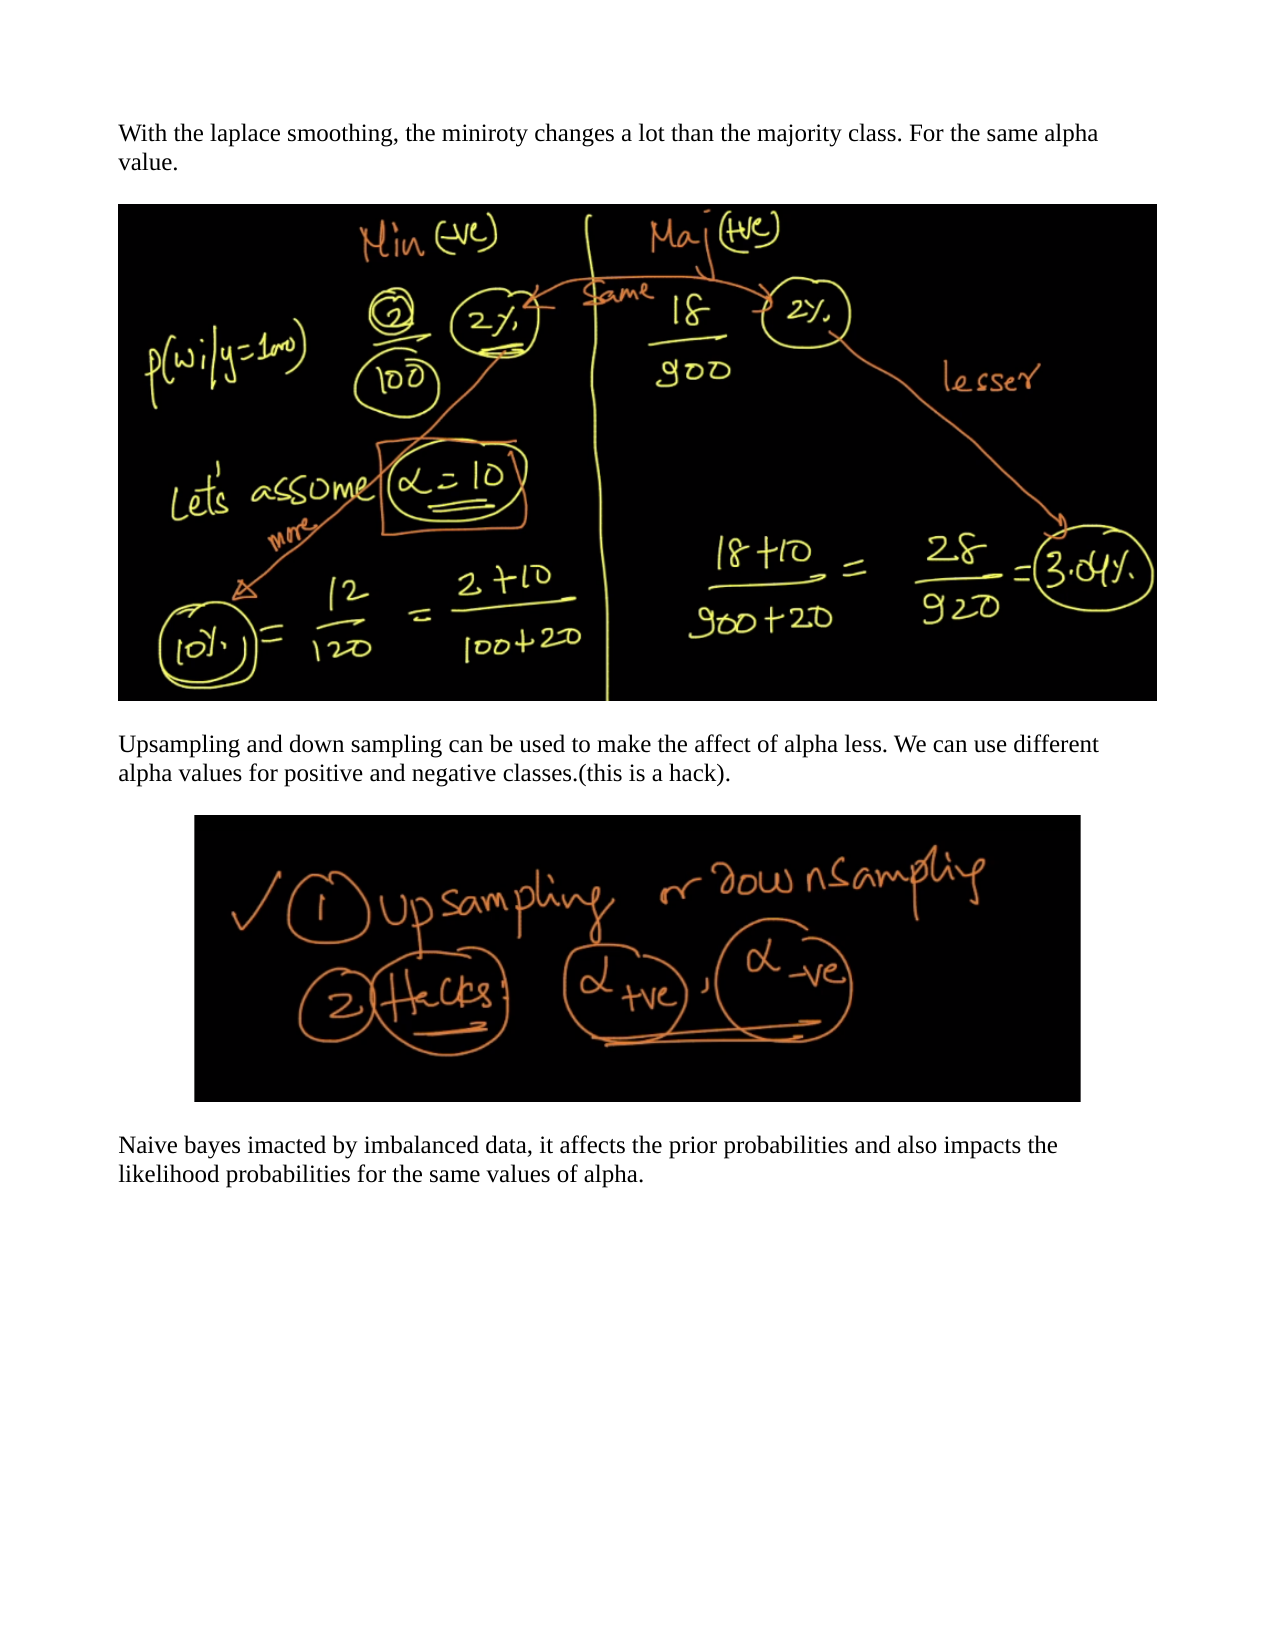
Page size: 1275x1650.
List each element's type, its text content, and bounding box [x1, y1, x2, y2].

picture [118, 204, 1157, 701]
text Upsampling and down sampling can be used to make the affect of alpha less. We can use different alpha values for positive and negative classes.(this is a hack). [118, 729, 1157, 787]
picture [194, 815, 1081, 1102]
text With the laplace smoothing, the miniroty changes a lot than the majority class. For the same alpha value. [118, 118, 1157, 176]
text Naive bayes imacted by imbalanced data, it affects the prior probabilities and also impacts the likelihood probabilities for the same values of alpha. [118, 1131, 1157, 1188]
